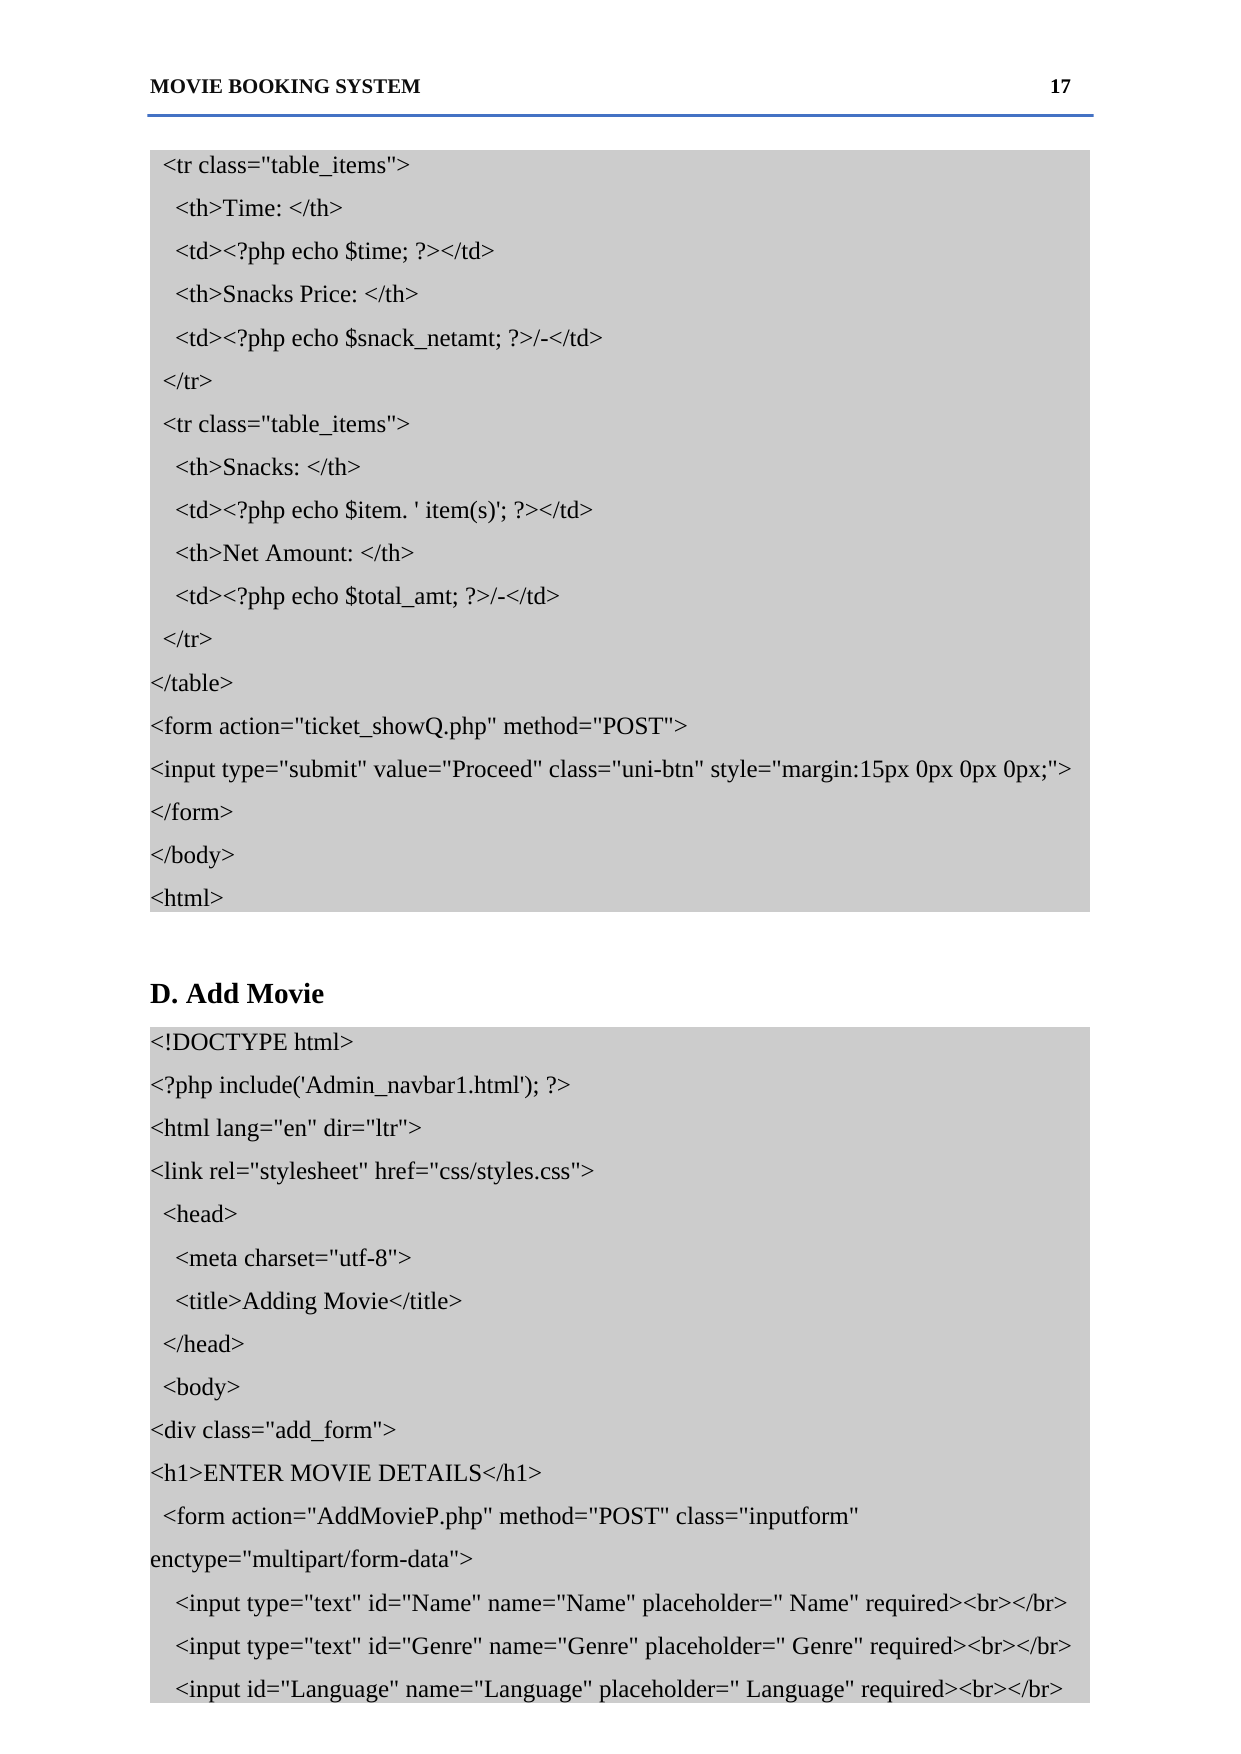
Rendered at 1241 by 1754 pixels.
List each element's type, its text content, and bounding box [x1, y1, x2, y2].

text </head> [150, 1329, 1090, 1358]
text <tr class="table_items"> [150, 409, 1090, 438]
text <tr class="table_items"> [150, 150, 1090, 179]
text D. Add Movie [150, 977, 1090, 1010]
text <th>Time: </th> [150, 193, 1090, 222]
text </table> [150, 668, 1090, 696]
text <html> [150, 883, 1090, 912]
text </tr> [150, 366, 1090, 394]
text <h1>ENTER MOVIE DETAILS</h1> [150, 1458, 1090, 1487]
text <td><?php echo $time; ?></td> [150, 236, 1090, 265]
text <th>Net Amount: </th> [150, 538, 1090, 567]
text <link rel="stylesheet" href="css/styles.css"> [150, 1156, 1090, 1185]
text <th>Snacks Price: </th> [150, 279, 1090, 308]
text <meta charset="utf-8"> [150, 1243, 1090, 1271]
text </tr> [150, 624, 1090, 653]
text <div class="add_form"> [150, 1415, 1090, 1444]
text <?php include('Admin_navbar1.html'); ?> [150, 1070, 1090, 1099]
text </body> [150, 840, 1090, 869]
text <input type="text" id="Genre" name="Genre" placeholder=" Genre" required><br></br> [150, 1631, 1090, 1659]
text <title>Adding Movie</title> [150, 1286, 1090, 1314]
text <td><?php echo $item. ' item(s)'; ?></td> [150, 495, 1090, 524]
text <html lang="en" dir="ltr"> [150, 1113, 1090, 1142]
text <form action="AddMovieP.php" method="POST" class="inputform" enctype="multipart/form-data"> [150, 1501, 1090, 1573]
text </form> [150, 797, 1090, 826]
text <td><?php echo $snack_netamt; ?>/-</td> [150, 323, 1090, 351]
text <body> [150, 1372, 1090, 1401]
text <form action="ticket_showQ.php" method="POST"> [150, 711, 1090, 739]
text <head> [150, 1199, 1090, 1228]
text <!DOCTYPE html> [150, 1027, 1090, 1056]
text <input id="Language" name="Language" placeholder=" Language" required><br></br> [150, 1674, 1090, 1703]
text <th>Snacks: </th> [150, 452, 1090, 481]
text <input type="text" id="Name" name="Name" placeholder=" Name" required><br></br> [150, 1588, 1090, 1616]
text <td><?php echo $total_amt; ?>/-</td> [150, 581, 1090, 610]
text <input type="submit" value="Proceed" class="uni-btn" style="margin:15px 0px 0px 0px;"> [150, 754, 1090, 783]
